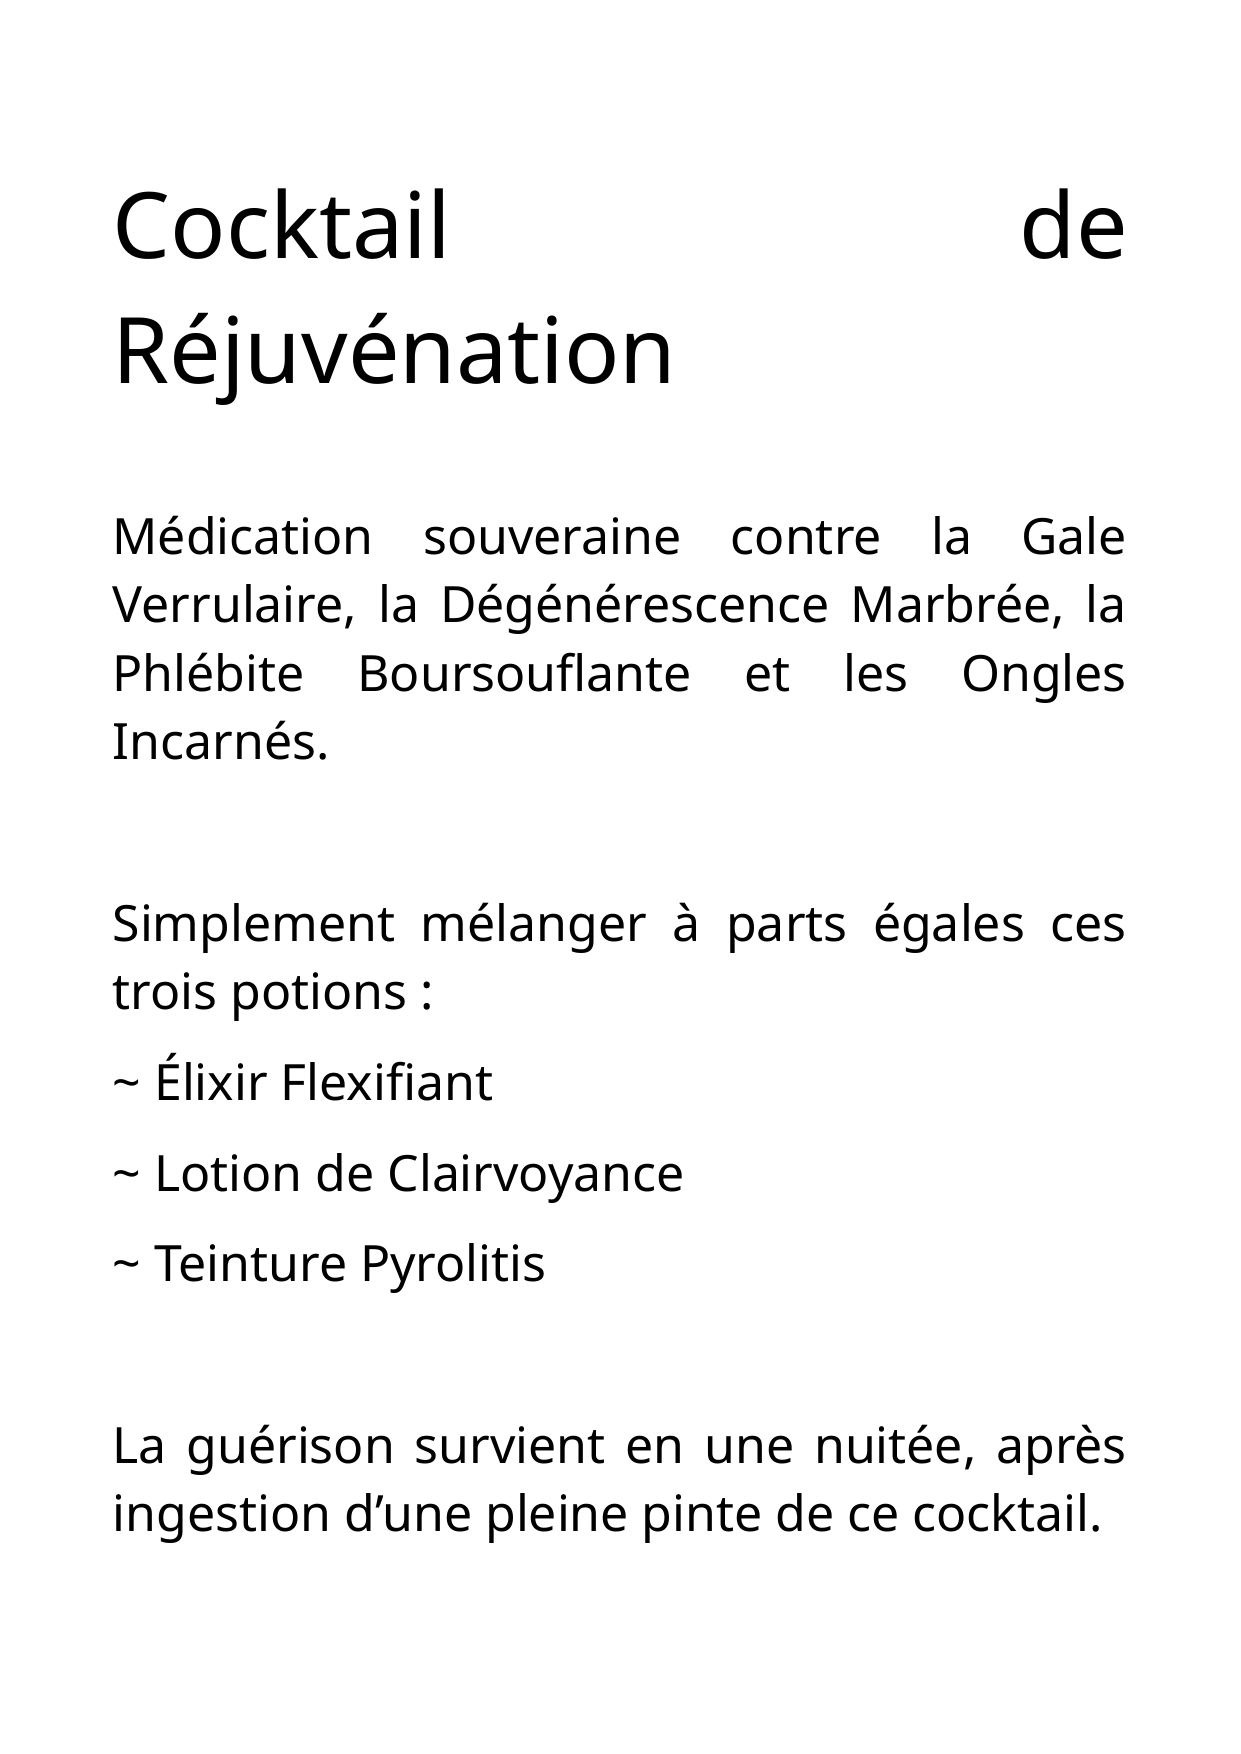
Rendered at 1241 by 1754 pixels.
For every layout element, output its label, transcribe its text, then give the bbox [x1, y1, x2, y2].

text ~ Élixir Flexifiant [112, 1047, 1128, 1115]
text ~ Lotion de Clairvoyance [112, 1137, 1128, 1206]
text Cocktail de Réjuvénation [112, 160, 1128, 410]
text Simplement mélanger à parts égales ces trois potions : [112, 887, 1128, 1024]
text Médication souveraine contre la Gale Verrulaire, la Dégénérescence Marbrée, la Phlébite Boursouflante et les Ongles Incarnés. [112, 501, 1128, 774]
text ~ Teinture Pyrolitis [112, 1228, 1128, 1297]
text La guérison survient en une nuitée, après ingestion d’une pleine pinte de ce cocktail. [112, 1410, 1128, 1547]
